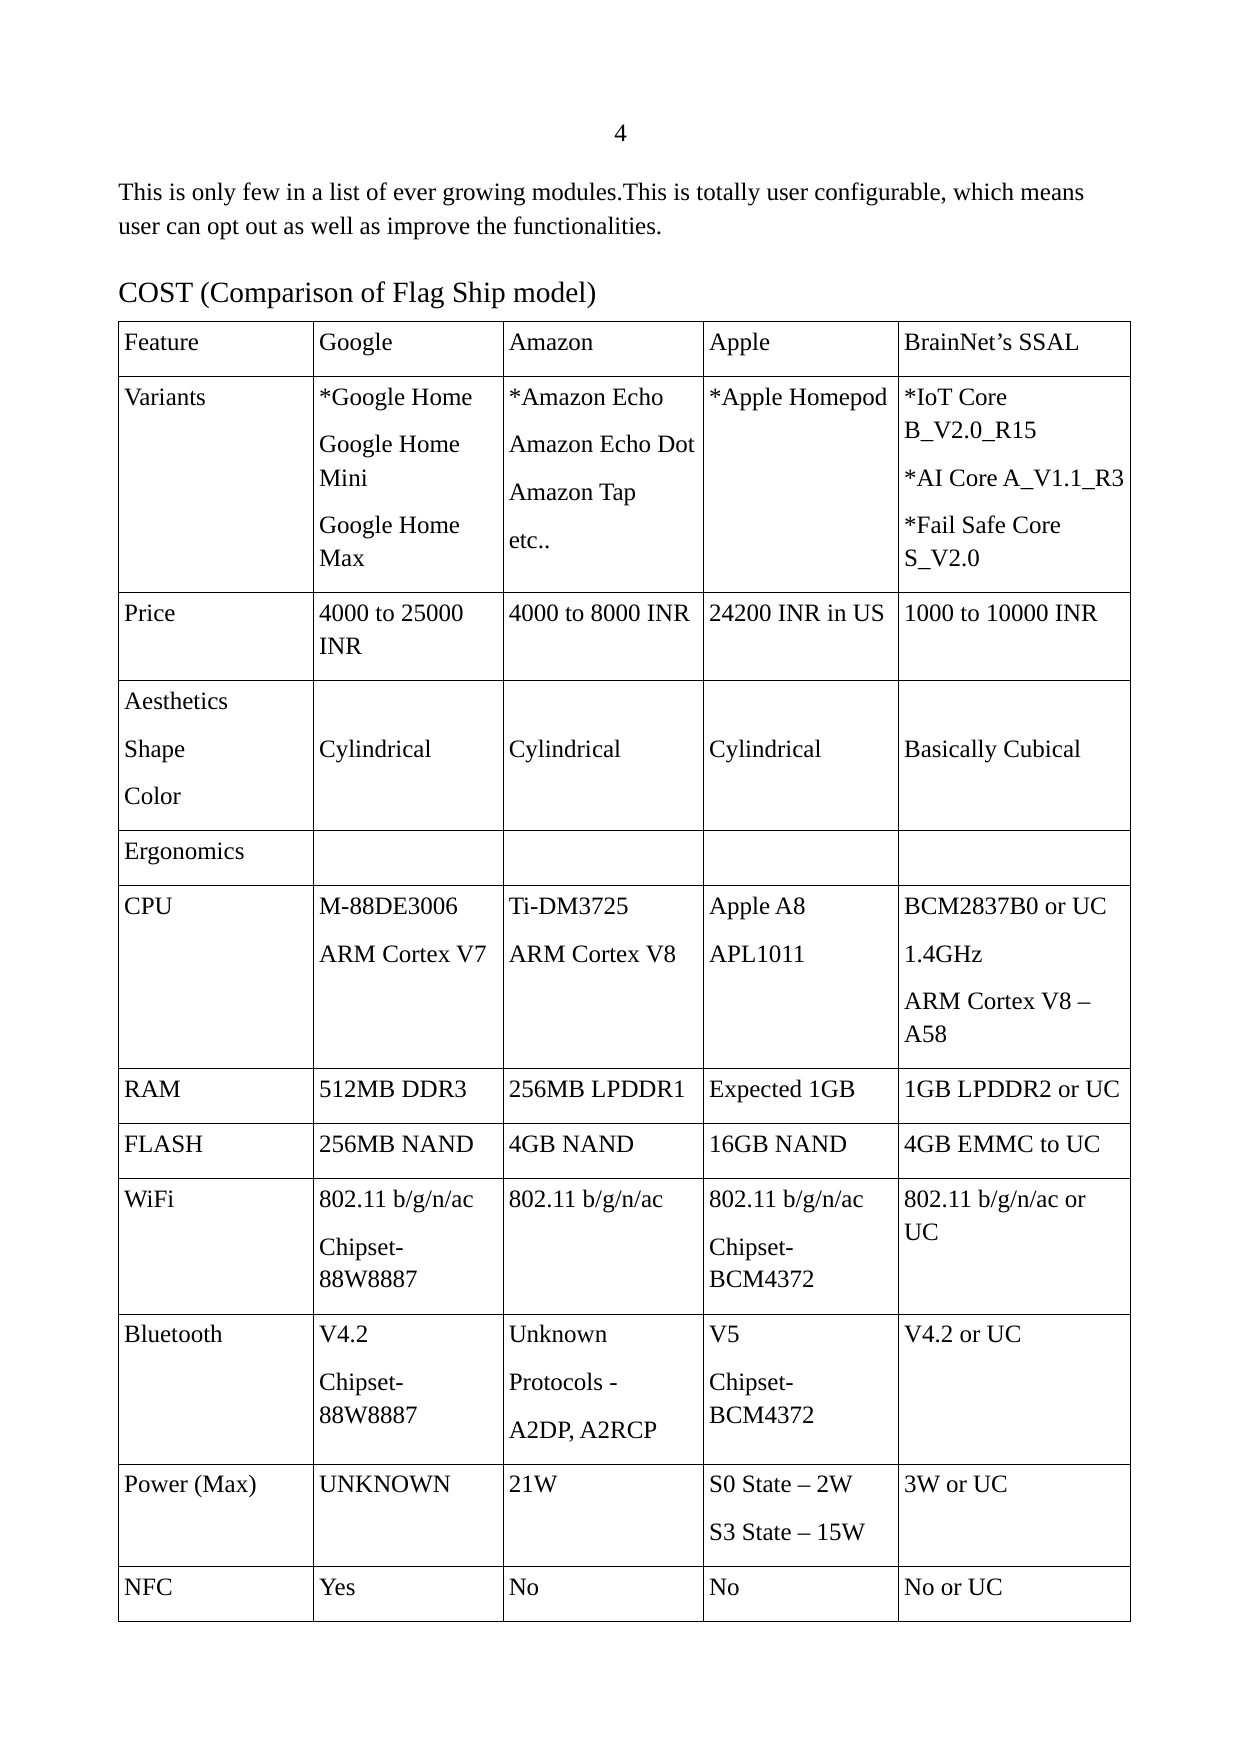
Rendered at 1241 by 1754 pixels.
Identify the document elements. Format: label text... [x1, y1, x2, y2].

table_cell FLASH [119, 1124, 313, 1178]
table_cell No [704, 1567, 898, 1621]
table_cell V4.2 or UC [899, 1315, 1130, 1464]
table_cell Apple A8 APL1011 [704, 886, 898, 1068]
table_cell *IoT Core B_V2.0_R15 *AI Core A_V1.1_R3 *Fail Safe Core S_V2.0 [899, 377, 1130, 592]
table_cell [314, 831, 503, 885]
table_header Feature [119, 322, 313, 376]
table_header Apple [704, 322, 898, 376]
table_cell 512MB DDR3 [314, 1069, 503, 1123]
table_cell M-88DE3006 ARM Cortex V7 [314, 886, 503, 1068]
table_cell Basically Cubical [899, 681, 1130, 830]
table_header BrainNet’s SSAL [899, 322, 1130, 376]
table_cell No or UC [899, 1567, 1130, 1621]
table_cell Cylindrical [314, 681, 503, 830]
table_cell Power (Max) [119, 1465, 313, 1566]
table_cell [899, 831, 1130, 885]
table_cell 3W or UC [899, 1465, 1130, 1566]
table_cell BCM2837B0 or UC 1.4GHz ARM Cortex V8 – A58 [899, 886, 1130, 1068]
table_cell Cylindrical [504, 681, 703, 830]
table_cell Price [119, 593, 313, 680]
table_cell V5 Chipset-BCM4372 [704, 1315, 898, 1464]
table_cell Ti-DM3725 ARM Cortex V8 [504, 886, 703, 1068]
table_cell 802.11 b/g/n/ac Chipset- 88W8887 [314, 1179, 503, 1314]
table_cell 4000 to 25000 INR [314, 593, 503, 680]
table_cell 4GB NAND [504, 1124, 703, 1178]
table_cell Variants [119, 377, 313, 592]
table_cell 1000 to 10000 INR [899, 593, 1130, 680]
table_header Amazon [504, 322, 703, 376]
table_cell 4000 to 8000 INR [504, 593, 703, 680]
table_cell RAM [119, 1069, 313, 1123]
table_cell Cylindrical [704, 681, 898, 830]
table_cell *Apple Homepod [704, 377, 898, 592]
table_cell 24200 INR in US [704, 593, 898, 680]
table_cell 256MB LPDDR1 [504, 1069, 703, 1123]
table_cell 1GB LPDDR2 or UC [899, 1069, 1130, 1123]
table_cell 21W [504, 1465, 703, 1566]
table_cell Unknown Protocols - A2DP, A2RCP [504, 1315, 703, 1464]
table_cell No [504, 1567, 703, 1621]
table_cell 16GB NAND [704, 1124, 898, 1178]
table_cell NFC [119, 1567, 313, 1621]
table_cell V4.2 Chipset- 88W8887 [314, 1315, 503, 1464]
list This is only few in a list of ever growing modules.This is totally user configurable, which means user can opt out as well as improve the functionalities. [81, 177, 1122, 240]
table_cell WiFi [119, 1179, 313, 1314]
table_cell 802.11 b/g/n/ac [504, 1179, 703, 1314]
table_cell UNKNOWN [314, 1465, 503, 1566]
table_cell Expected 1GB [704, 1069, 898, 1123]
table_cell 802.11 b/g/n/ac Chipset-BCM4372 [704, 1179, 898, 1314]
table_cell *Amazon Echo Amazon Echo Dot Amazon Tap etc.. [504, 377, 703, 592]
table_cell [504, 831, 703, 885]
table_cell Yes [314, 1567, 503, 1621]
table_cell Ergonomics [119, 831, 313, 885]
table_header Google [314, 322, 503, 376]
table_cell Aesthetics Shape Color [119, 681, 313, 830]
table_cell [704, 831, 898, 885]
table_cell 256MB NAND [314, 1124, 503, 1178]
table_cell CPU [119, 886, 313, 1068]
table_cell 4GB EMMC to UC [899, 1124, 1130, 1178]
table_cell *Google Home Google Home Mini Google Home Max [314, 377, 503, 592]
subtitle COST (Comparison of Flag Ship model) [118, 275, 1122, 309]
table_cell Bluetooth [119, 1315, 313, 1464]
table_cell 802.11 b/g/n/ac or UC [899, 1179, 1130, 1314]
table_cell S0 State – 2W S3 State – 15W [704, 1465, 898, 1566]
